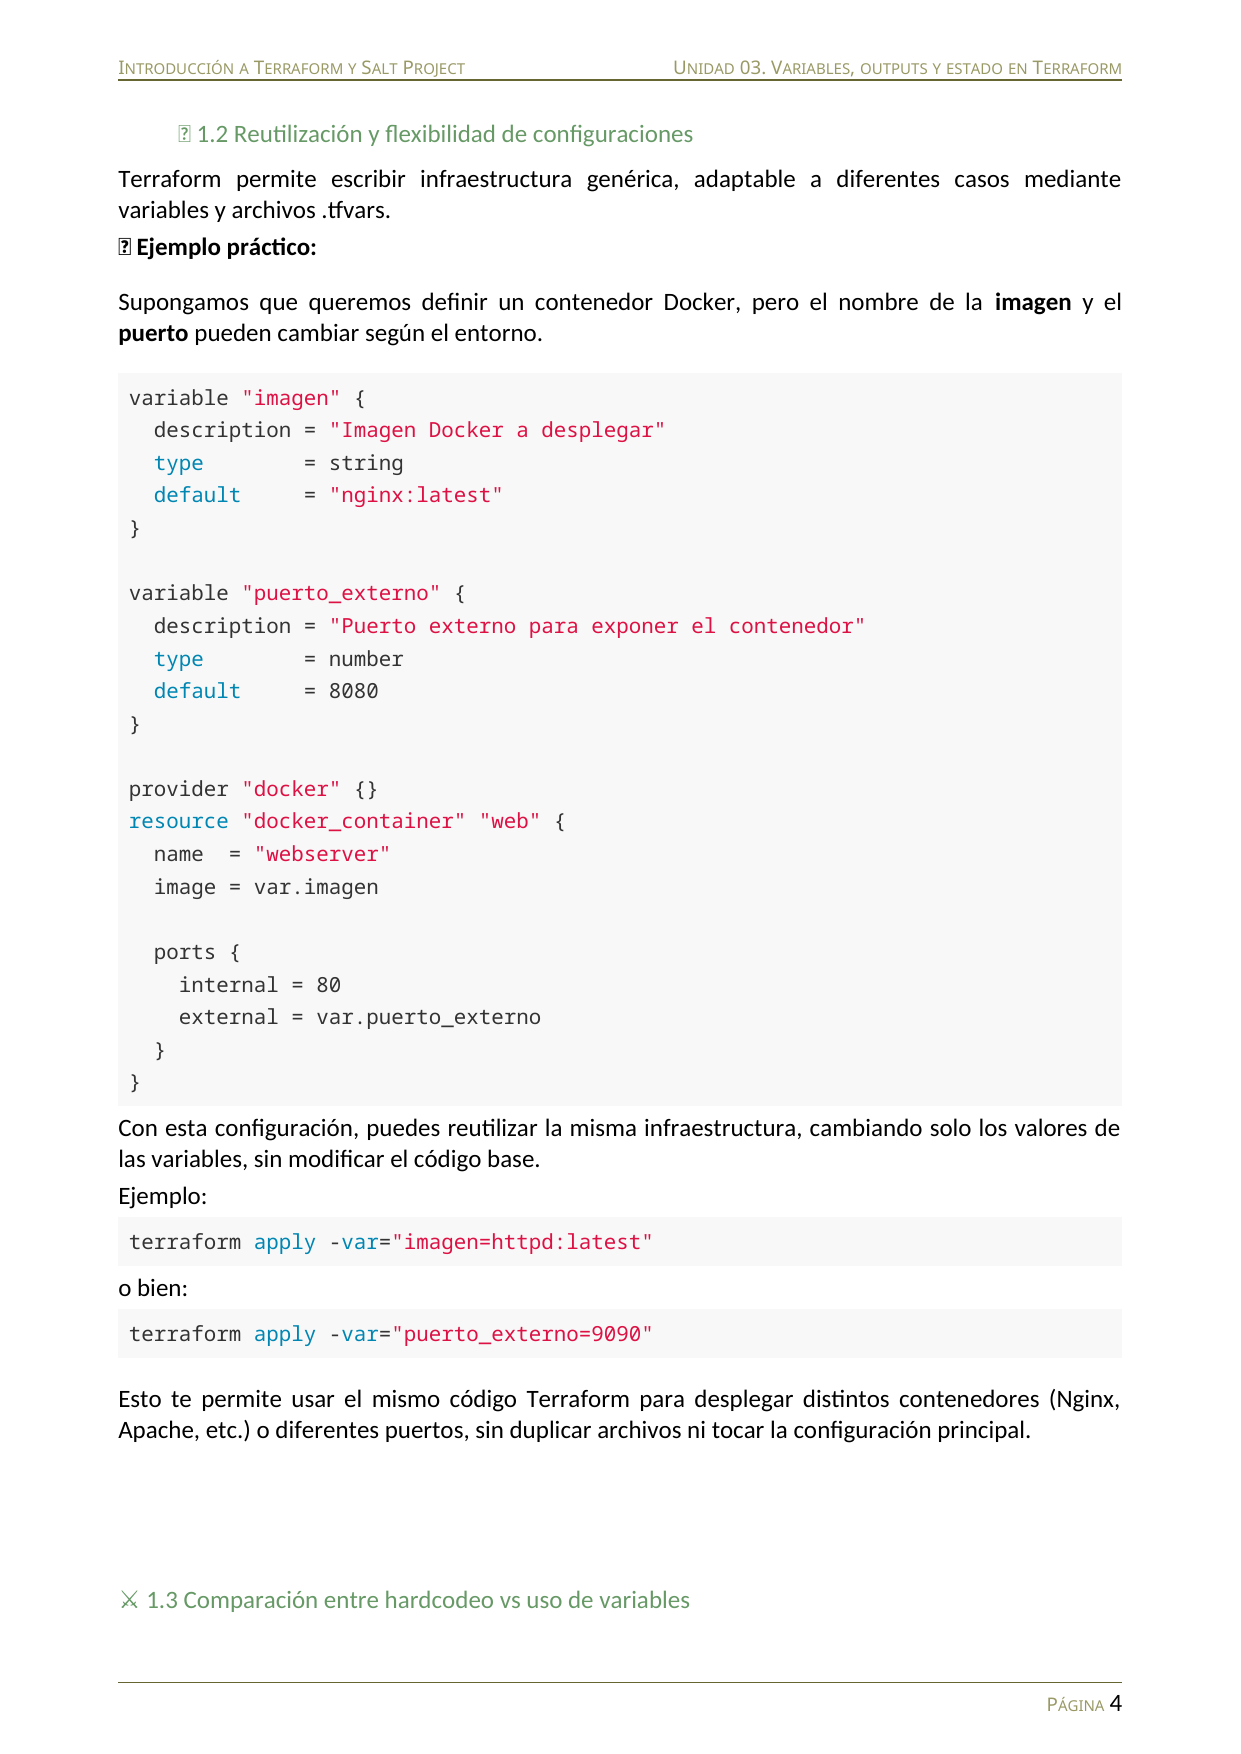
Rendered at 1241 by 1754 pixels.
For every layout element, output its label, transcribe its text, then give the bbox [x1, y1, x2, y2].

table_header terraform apply -var="puerto_externo=9090" [118, 1309, 1122, 1358]
table_header variable "imagen" { description = "Imagen Docker a desplegar" type = string default = "nginx:latest" } variable "puerto_externo" { description = "Puerto externo para exponer el contenedor" type = number default = 8080 } provider "docker" {} resource "docker_container" "web" { name = "webserver" image = var.imagen ports { internal = 80 external = var.puerto_externo } } [118, 373, 1122, 1106]
subtitle 🔁 1.2 Reutilización y flexibilidad de configuraciones [178, 118, 1122, 148]
text Terraform permite escribir infraestructura genérica, adaptable a diferentes casos mediante variables y archivos .tfvars. [118, 163, 1122, 224]
text Supongamos que queremos definir un contenedor Docker, pero el nombre de la imagen y el puerto pueden cambiar según el entorno. [118, 286, 1122, 347]
text Ejemplo: [118, 1180, 1122, 1210]
text o bien: [118, 1272, 1122, 1302]
text Con esta configuración, puedes reutilizar la misma infraestructura, cambiando solo los valores de las variables, sin modificar el código base. [118, 1112, 1122, 1173]
table_header terraform apply -var="imagen=httpd:latest" [118, 1217, 1122, 1266]
text Esto te permite usar el mismo código Terraform para desplegar distintos contenedores (Nginx, Apache, etc.) o diferentes puertos, sin duplicar archivos ni tocar la configuración principal. [118, 1383, 1122, 1444]
text 💡 Ejemplo práctico: [118, 231, 1122, 261]
subtitle ⚔️ 1.3 Comparación entre hardcodeo vs uso de variables [118, 1584, 1122, 1615]
